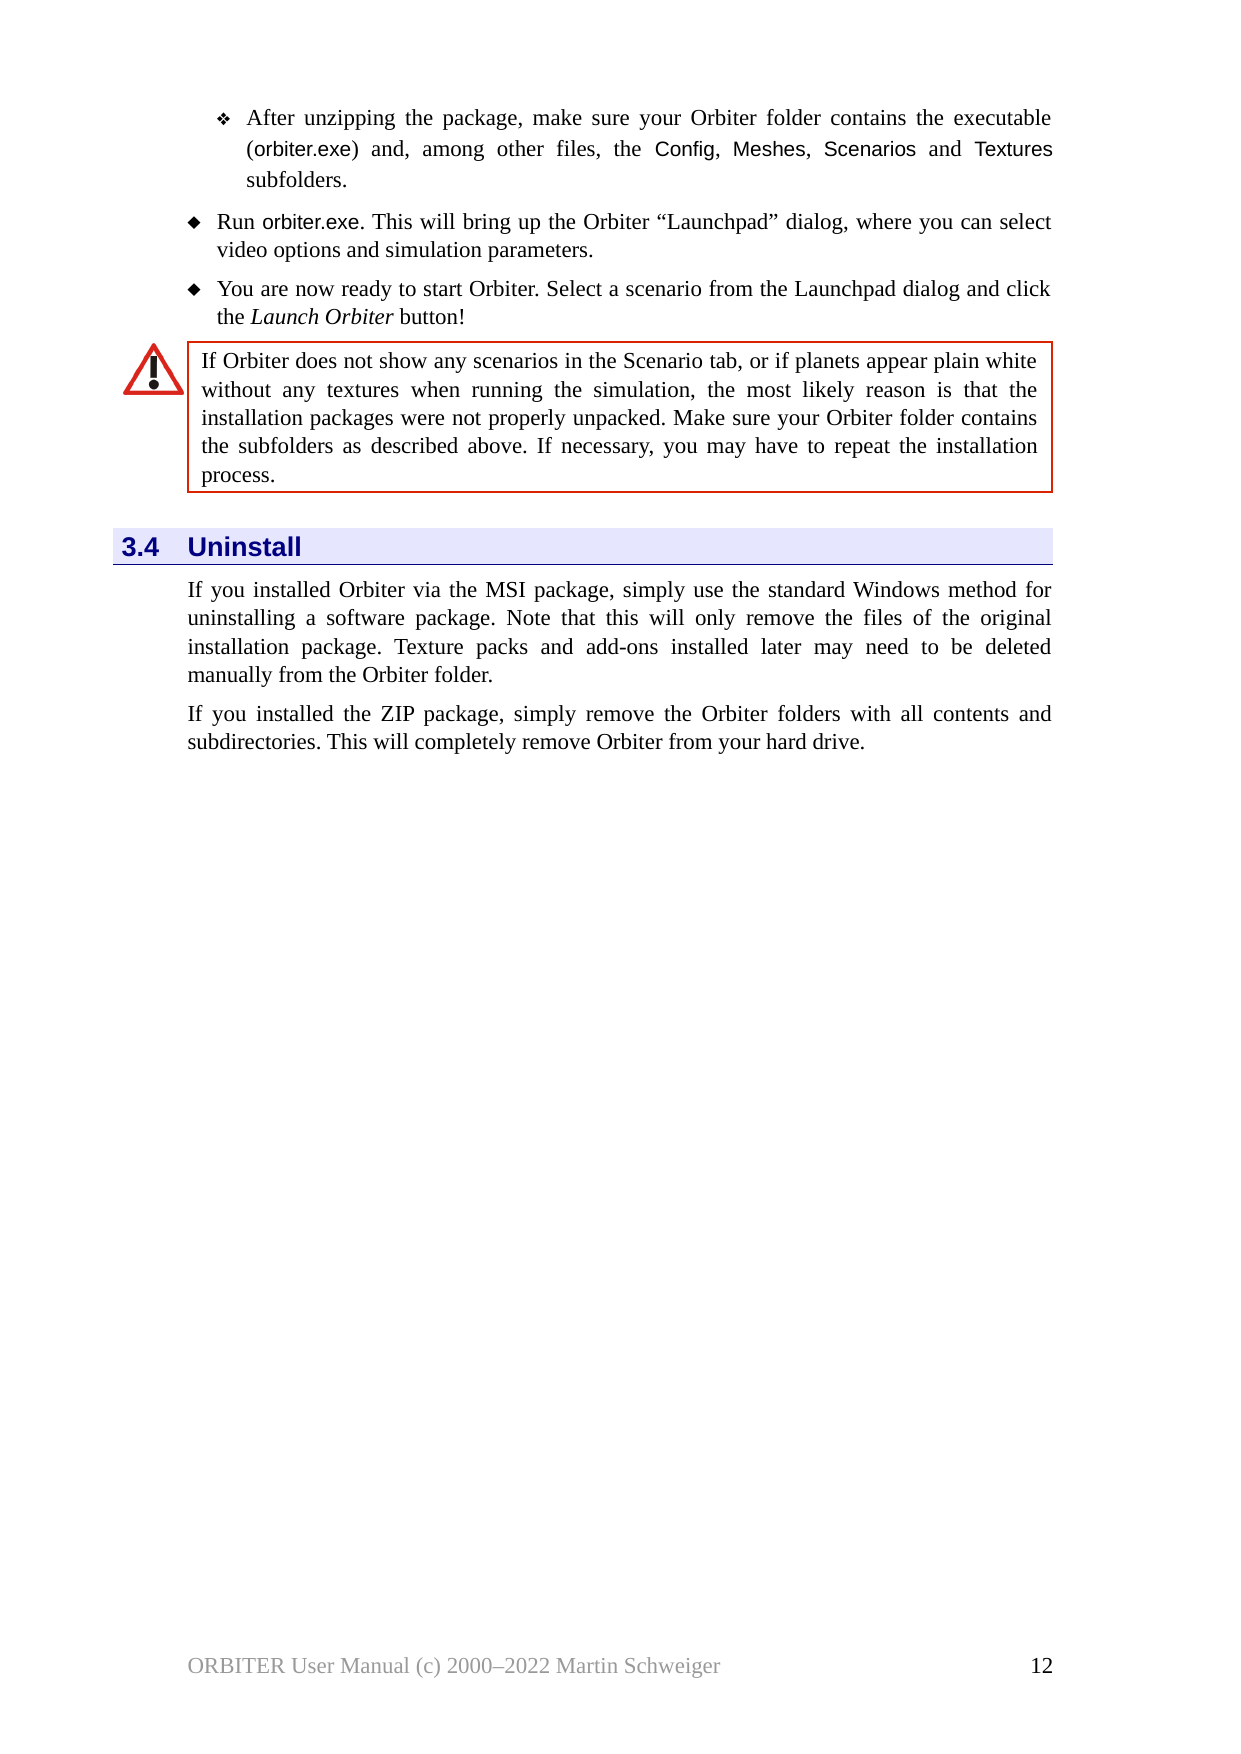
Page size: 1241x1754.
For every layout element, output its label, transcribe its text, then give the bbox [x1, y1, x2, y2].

list After unzipping the package, make sure your Orbiter folder contains the executable (orbiter.exe) and, among other files, the Config, Meshes, Scenarios and Textures subfolders. [217, 100, 1053, 194]
list Run orbiter.exe. This will bring up the Orbiter “Launchpad” dialog, where you can select video options and simulation parameters. [187, 207, 1053, 263]
subtitle Uninstall [113, 528, 1053, 564]
text If you installed the ZIP package, simply remove the Orbiter folders with all contents and subdirectories. This will completely remove Orbiter from your hard drive. [187, 699, 1053, 755]
picture [123, 343, 184, 395]
text If Orbiter does not show any scenarios in the Scenario tab, or if planets appear plain white without any textures when running the simulation, the most likely reason is that the installation packages were not properly unpacked. Make sure your Orbiter folder contains the subfolders as described above. If necessary, you may have to repeat the installation process. [189, 343, 1051, 491]
list You are now ready to start Orbiter. Select a scenario from the Launchpad dialog and click the Launch Orbiter button! [187, 274, 1053, 331]
text If you installed Orbiter via the MSI package, simply use the standard Windows method for uninstalling a software package. Note that this will only remove the files of the original installation package. Texture packs and add-ons installed later may need to be deleted manually from the Orbiter folder. [187, 575, 1053, 688]
